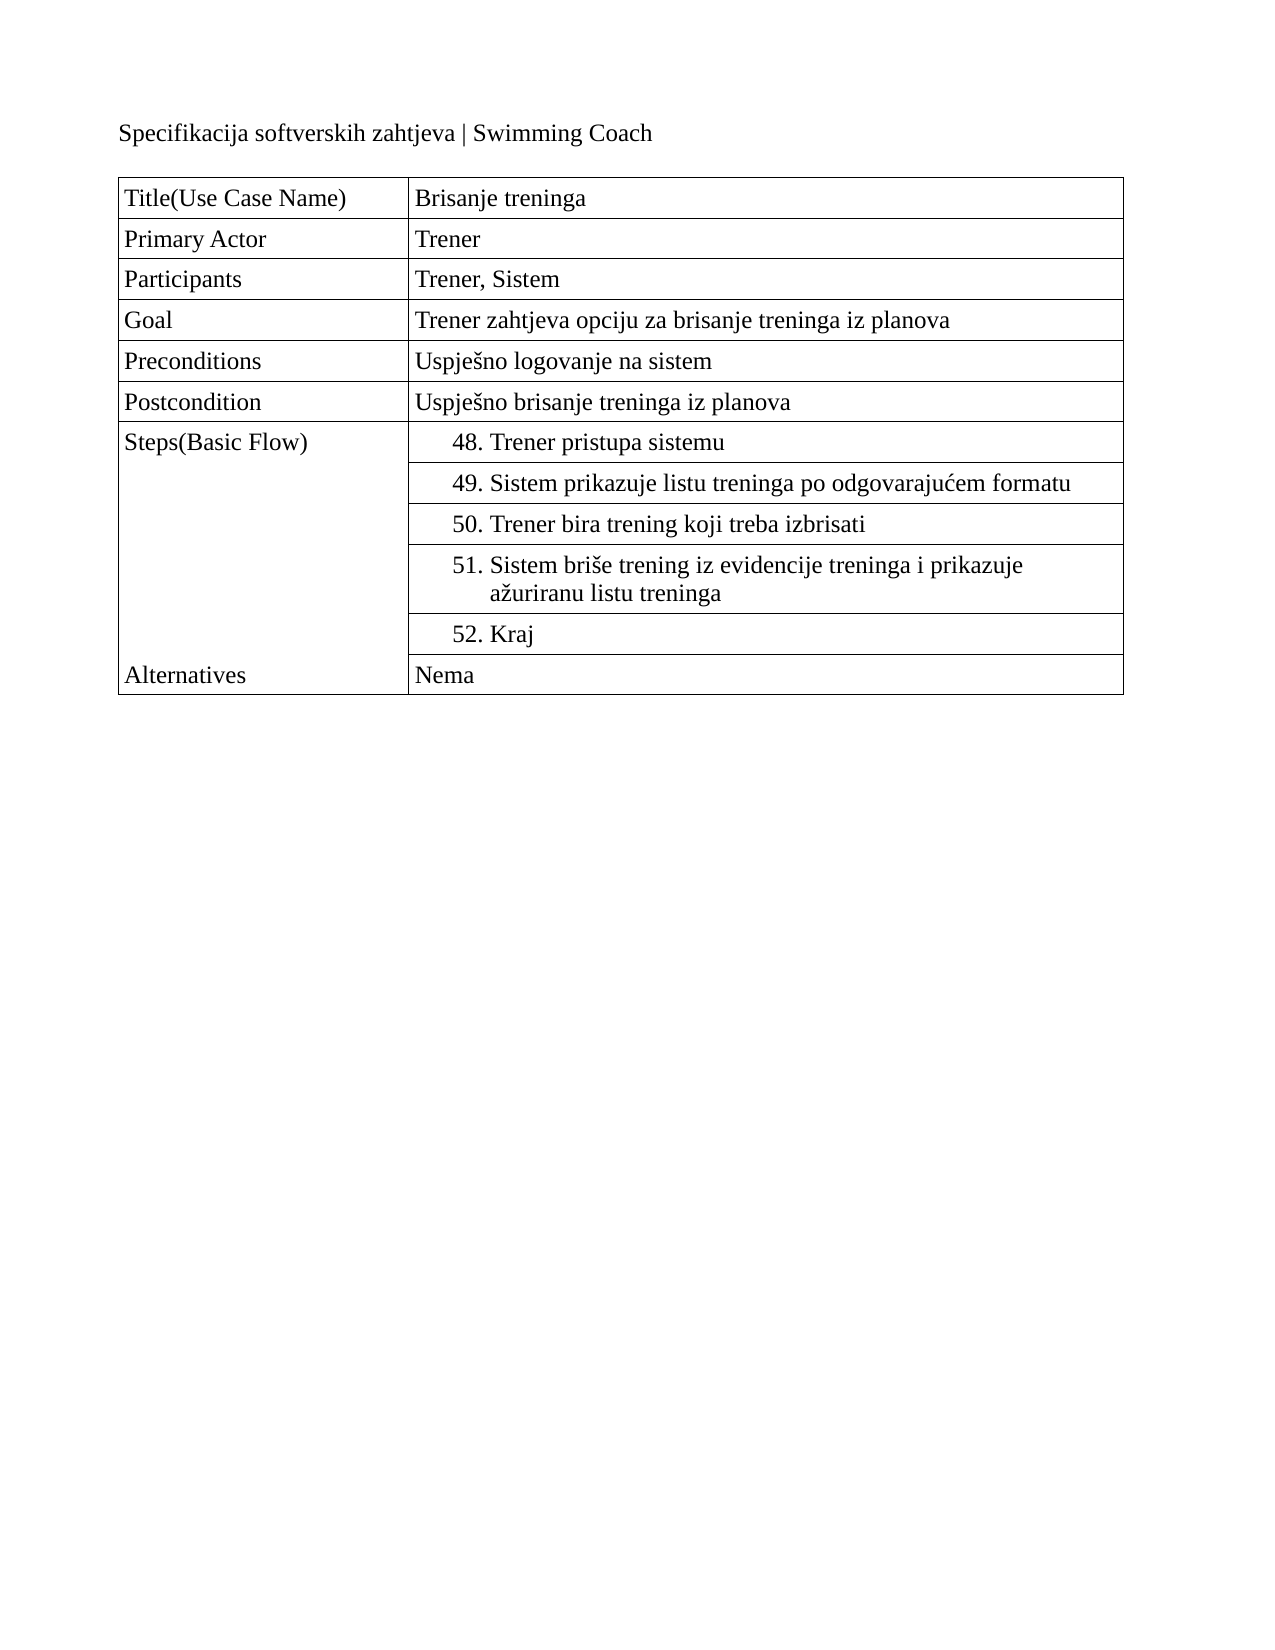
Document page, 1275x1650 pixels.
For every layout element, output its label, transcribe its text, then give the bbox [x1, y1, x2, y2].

table_header Title(Use Case Name) [119, 178, 408, 218]
table_cell Preconditions [119, 341, 408, 381]
table_cell Uspješno brisanje treninga iz planova [409, 382, 1123, 421]
table_cell Trener, Sistem [409, 259, 1123, 299]
table_cell Trener pristupa sistemu [409, 422, 1123, 462]
table_cell Sistem prikazuje listu treninga po odgovarajućem formatu [409, 463, 1123, 503]
table_cell Trener [409, 219, 1123, 258]
table_cell Trener bira trening koji treba izbrisati [409, 504, 1123, 543]
table_cell Postcondition [119, 382, 408, 421]
table_cell Primary Actor [119, 219, 408, 258]
table_header Brisanje treninga [409, 178, 1123, 218]
table_cell Participants [119, 259, 408, 299]
table_cell Alternatives [119, 654, 408, 694]
table_cell Trener zahtjeva opciju za brisanje treninga iz planova [409, 300, 1123, 340]
table_cell Kraj [409, 614, 1123, 654]
table_cell Sistem briše trening iz evidencije treninga i prikazuje ažuriranu listu treninga [409, 545, 1123, 613]
table_cell Uspješno logovanje na sistem [409, 341, 1123, 381]
table_cell Steps(Basic Flow) [119, 422, 408, 654]
table_cell Goal [119, 300, 408, 340]
table_cell Nema [409, 655, 1123, 694]
